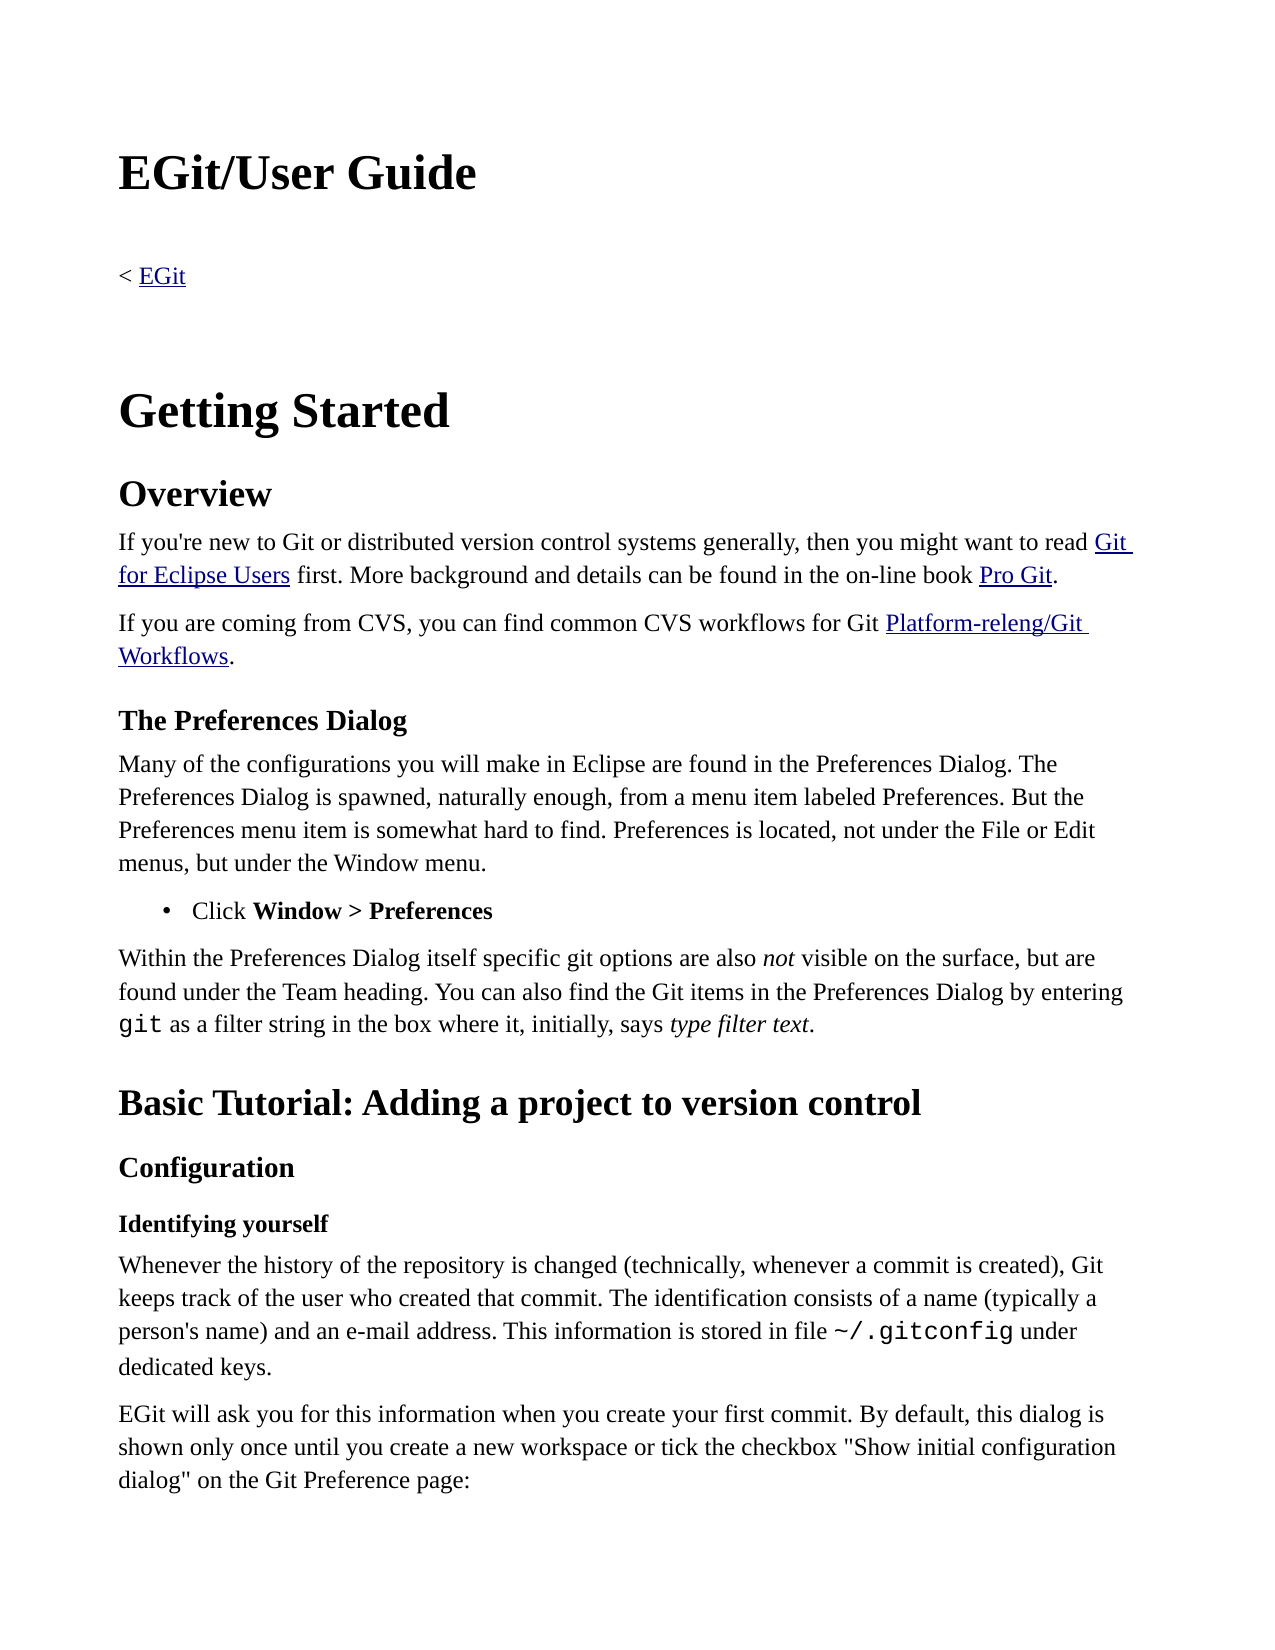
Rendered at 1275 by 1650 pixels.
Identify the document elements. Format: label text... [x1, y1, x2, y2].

subtitle Configuration [118, 1151, 1157, 1184]
subtitle Overview [118, 472, 1157, 515]
subtitle EGit/User Guide [118, 143, 1157, 201]
text If you're new to Git or distributed version control systems generally, then you might want to read Git for Eclipse Users first. More background and details can be found in the on-line book Pro Git. [118, 527, 1157, 589]
text Many of the configurations you will make in Eclipse are found in the Preferences Dialog. The Preferences Dialog is spawned, naturally enough, from a menu item labeled Preferences. But the Preferences menu item is somewhat hard to find. Preferences is located, not under the File or Edit menus, but under the Window menu. [118, 749, 1157, 877]
subtitle Identifying yourself [118, 1209, 1157, 1238]
text EGit will ask you for this information when you create your first commit. By default, this dialog is shown only once until you create a new workspace or tick the checkbox "Show initial configuration dialog" on the Git Preference page: [118, 1399, 1157, 1494]
subtitle Basic Tutorial: Adding a project to version control [118, 1080, 1157, 1123]
subtitle The Preferences Dialog [118, 703, 1157, 737]
text < EGit [118, 261, 1157, 289]
subtitle Getting Started [118, 381, 1157, 438]
text Within the Preferences Dialog itself specific git options are also not visible on the surface, but are found under the Team heading. You can also find the Git items in the Preferences Dialog by entering git as a filter string in the box where it, initially, says type filter text. [118, 943, 1157, 1040]
text Whenever the history of the repository is changed (technically, whenever a commit is created), Git keeps track of the user who created that commit. The identification consists of a name (typically a person's name) and an e-mail address. This information is stored in file ~/.gitconfig under dedicated keys. [118, 1250, 1157, 1380]
text If you are coming from CVS, you can find common CVS workflows for Git Platform-releng/Git Workflows. [118, 608, 1157, 670]
list Click Window > Preferences [162, 896, 1157, 925]
